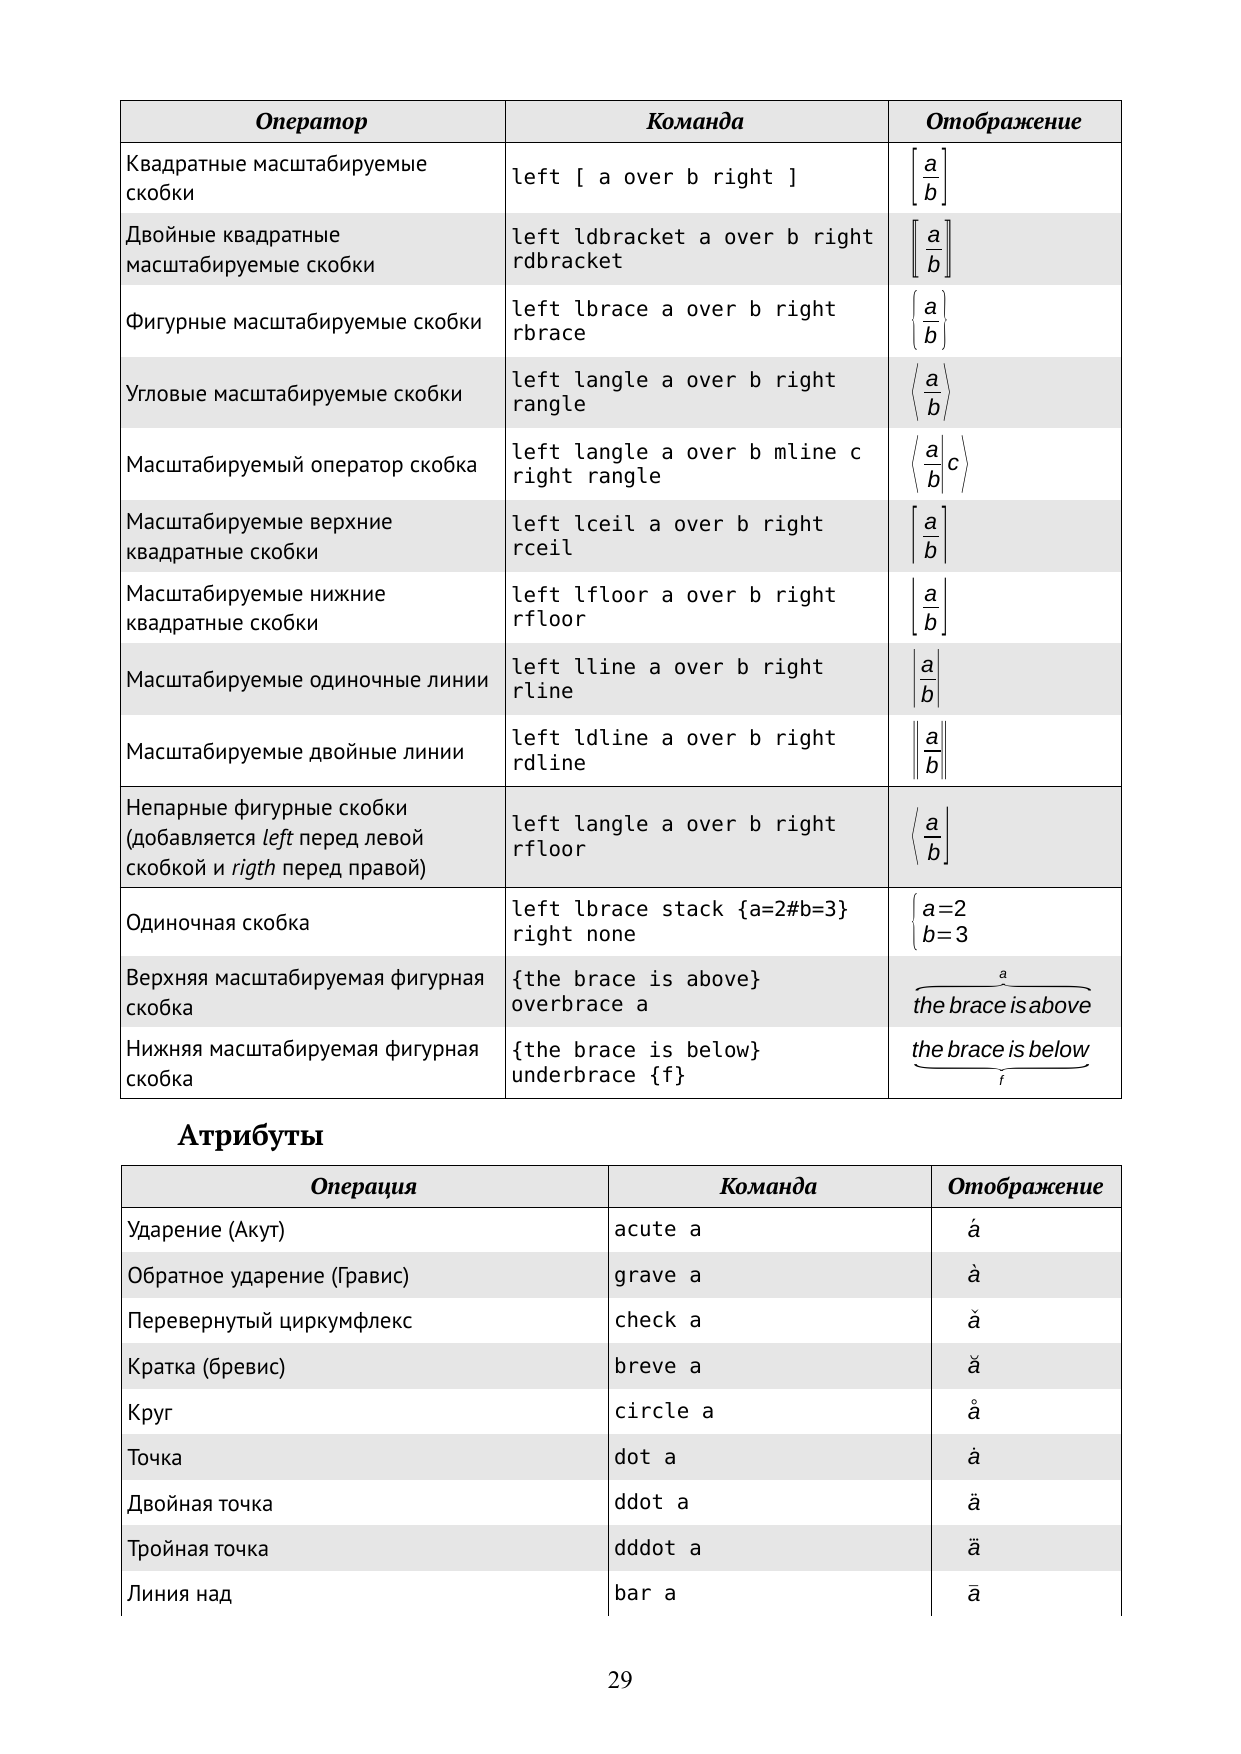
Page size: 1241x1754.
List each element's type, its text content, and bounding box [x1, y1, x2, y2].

table_cell [932, 1480, 1121, 1525]
table_cell left lbrace stack {a=2#b=3} right none [506, 888, 888, 956]
table_cell [932, 1343, 1121, 1389]
table_cell [889, 143, 1121, 213]
table_cell Кратка (бревис) [122, 1343, 608, 1389]
table_cell Угловые масштабируемые скобки [121, 357, 505, 428]
table_cell [932, 1298, 1121, 1343]
table_header Отображение [932, 1166, 1121, 1207]
table_cell [889, 213, 1121, 285]
table_cell [889, 500, 1121, 572]
table_cell {the brace is below} underbrace {f} [506, 1027, 888, 1098]
table_cell Масштабируемые верхние квадратные скобки [121, 500, 505, 572]
table_cell Одиночная скобка [121, 888, 505, 956]
table_header Оператор [121, 101, 505, 142]
table_cell acute a [609, 1208, 931, 1252]
table_cell left ldbracket a over b right rdbracket [506, 213, 888, 285]
table_cell [889, 888, 1121, 956]
table_cell left ldline a over b right rdline [506, 715, 888, 786]
table_cell [932, 1571, 1121, 1616]
table_cell grave a [609, 1252, 931, 1298]
table_cell Двойная точка [122, 1480, 608, 1525]
table_cell left langle a over b right rangle [506, 357, 888, 428]
table_cell Перевернутый циркумфлекс [122, 1298, 608, 1343]
table_cell left [ a over b right ] [506, 143, 888, 213]
table_cell [889, 715, 1121, 786]
table_cell Верхняя масштабируемая фигурная скобка [121, 956, 505, 1027]
table_cell left langle a over b right rfloor [506, 787, 888, 887]
table_cell Двойные квадратные масштабируемые скобки [121, 213, 505, 285]
table_cell Масштабируемые нижние квадратные скобки [121, 572, 505, 643]
table_cell Фигурные масштабируемые скобки [121, 285, 505, 357]
table_cell [889, 357, 1121, 428]
table_cell [932, 1434, 1121, 1480]
table_cell [932, 1252, 1121, 1298]
table_cell Масштабируемый оператор скобка [121, 428, 505, 500]
table_cell circle a [609, 1389, 931, 1434]
table_cell Ударение (Акут) [122, 1208, 608, 1252]
table_header Отображение [889, 101, 1121, 142]
table_cell [889, 285, 1121, 357]
table_cell left lline a over b right rline [506, 643, 888, 715]
subtitle Атрибуты [177, 1116, 1122, 1153]
table_cell [932, 1208, 1121, 1252]
table_cell Тройная точка [122, 1525, 608, 1571]
table_cell dddot a [609, 1525, 931, 1571]
table_cell [889, 428, 1121, 500]
table_cell Масштабируемые одиночные линии [121, 643, 505, 715]
table_cell Точка [122, 1434, 608, 1480]
table_cell [932, 1525, 1121, 1571]
table_cell Нижняя масштабируемая фигурная скобка [121, 1027, 505, 1098]
table_cell bar a [609, 1571, 931, 1616]
table_cell Круг [122, 1389, 608, 1434]
table_cell dot a [609, 1434, 931, 1480]
table_header Команда [609, 1166, 931, 1207]
table_cell ddot a [609, 1480, 931, 1525]
table_header Команда [506, 101, 888, 142]
table_cell left lfloor a over b right rfloor [506, 572, 888, 643]
table_cell {the brace is above} overbrace a [506, 956, 888, 1027]
table_header Операция [122, 1166, 608, 1207]
table_cell check a [609, 1298, 931, 1343]
table_cell Линия над [122, 1571, 608, 1616]
table_cell [889, 787, 1121, 887]
table_cell [889, 956, 1121, 1027]
table_cell left lceil a over b right rceil [506, 500, 888, 572]
table_cell [889, 572, 1121, 643]
table_cell Непарные фигурные скобки (добавляется left перед левой скобкой и rigth перед правой) [121, 787, 505, 887]
table_cell left langle a over b mline c right rangle [506, 428, 888, 500]
table_cell Масштабируемые двойные линии [121, 715, 505, 786]
table_cell Квадратные масштабируемые скобки [121, 143, 505, 213]
table_cell breve a [609, 1343, 931, 1389]
table_cell Обратное ударение (Гравис) [122, 1252, 608, 1298]
table_cell [889, 643, 1121, 715]
table_cell [932, 1389, 1121, 1434]
table_cell [889, 1027, 1121, 1098]
table_cell left lbrace a over b right rbrace [506, 285, 888, 357]
